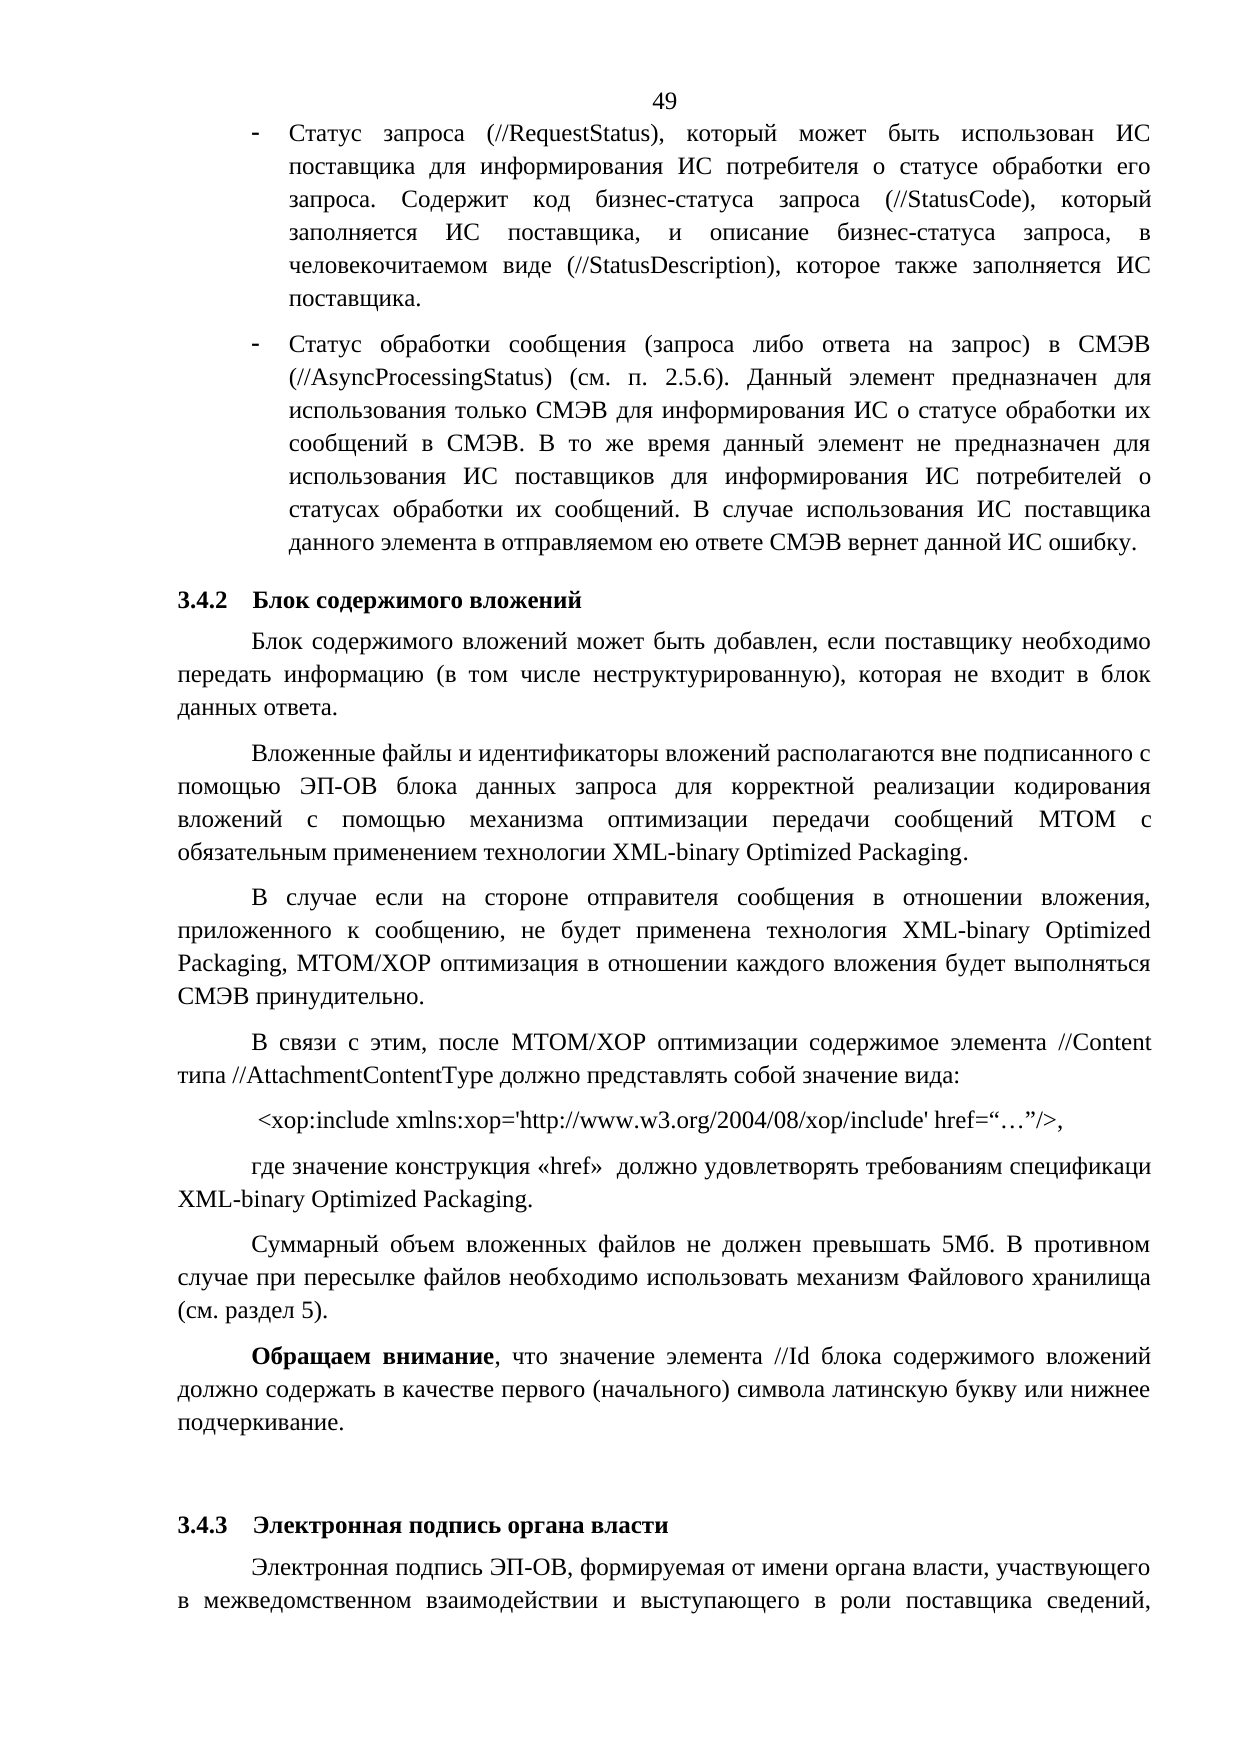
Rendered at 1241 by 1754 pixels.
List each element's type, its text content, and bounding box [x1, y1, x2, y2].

text В связи с этим, после MTOM/XOP оптимизации содержимое элемента //Content типа //AttachmentContentType должно представлять собой значение вида: [177, 1027, 1152, 1089]
text <xop:include xmlns:xop='http://www.w3.org/2004/08/xop/include' href=“…”/>, [177, 1105, 1152, 1134]
text Электронная подпись ЭП-ОВ, формируемая от имени органа власти, участвующего в межведомственном взаимодействии и выступающего в роли поставщика сведений, [177, 1552, 1152, 1614]
text где значение конструкция «href» должно удовлетворять требованиям спецификаци XML-binary Optimized Packaging. [177, 1151, 1152, 1213]
text Обращаем внимание, что значение элемента //Id блока содержимого вложений должно содержать в качестве первого (начального) символа латинскую букву или нижнее подчеркивание. [177, 1341, 1152, 1436]
text В случае если на стороне отправителя сообщения в отношении вложения, приложенного к сообщению, не будет применена технология XML-binary Optimized Packaging, MTOM/XOP оптимизация в отношении каждого вложения будет выполняться СМЭВ принудительно. [177, 882, 1152, 1010]
text Суммарный объем вложенных файлов не должен превышать 5Мб. В противном случае при пересылке файлов необходимо использовать механизм Файлового хранилища (см. раздел 5). [177, 1229, 1152, 1324]
list Статус обработки сообщения (запроса либо ответа на запрос) в СМЭВ (//AsyncProcessingStatus) (см. п. 2.5.6). Данный элемент предназначен для использования только СМЭВ для информирования ИС о статусе обработки их сообщений в СМЭВ. В то же время данный элемент не предназначен для использования ИС поставщиков для информирования ИС потребителей о статусах обработки их сообщений. В случае использования ИС поставщика данного элемента в отправляемом ею ответе СМЭВ вернет данной ИС ошибку. [251, 329, 1152, 556]
list Статус запроса (//RequestStatus), который может быть использован ИС поставщика для информирования ИС потребителя о статусе обработки его запроса. Содержит код бизнес-статуса запроса (//StatusCode), который заполняется ИС поставщика, и описание бизнес-статуса запроса, в человекочитаемом виде (//StatusDescription), которое также заполняется ИС поставщика. [251, 118, 1152, 312]
text Блок содержимого вложений может быть добавлен, если поставщику необходимо передать информацию (в том числе неструктурированную), которая не входит в блок данных ответа. [177, 626, 1152, 721]
subtitle Блок содержимого вложений [177, 585, 1152, 614]
subtitle Электронная подпись органа власти [177, 1511, 1152, 1539]
text Вложенные файлы и идентификаторы вложений располагаются вне подписанного с помощью ЭП-ОВ блока данных запроса для корректной реализации кодирования вложений с помощью механизма оптимизации передачи сообщений MTOM с обязательным применением технологии XML-binary Optimized Packaging. [177, 738, 1152, 866]
